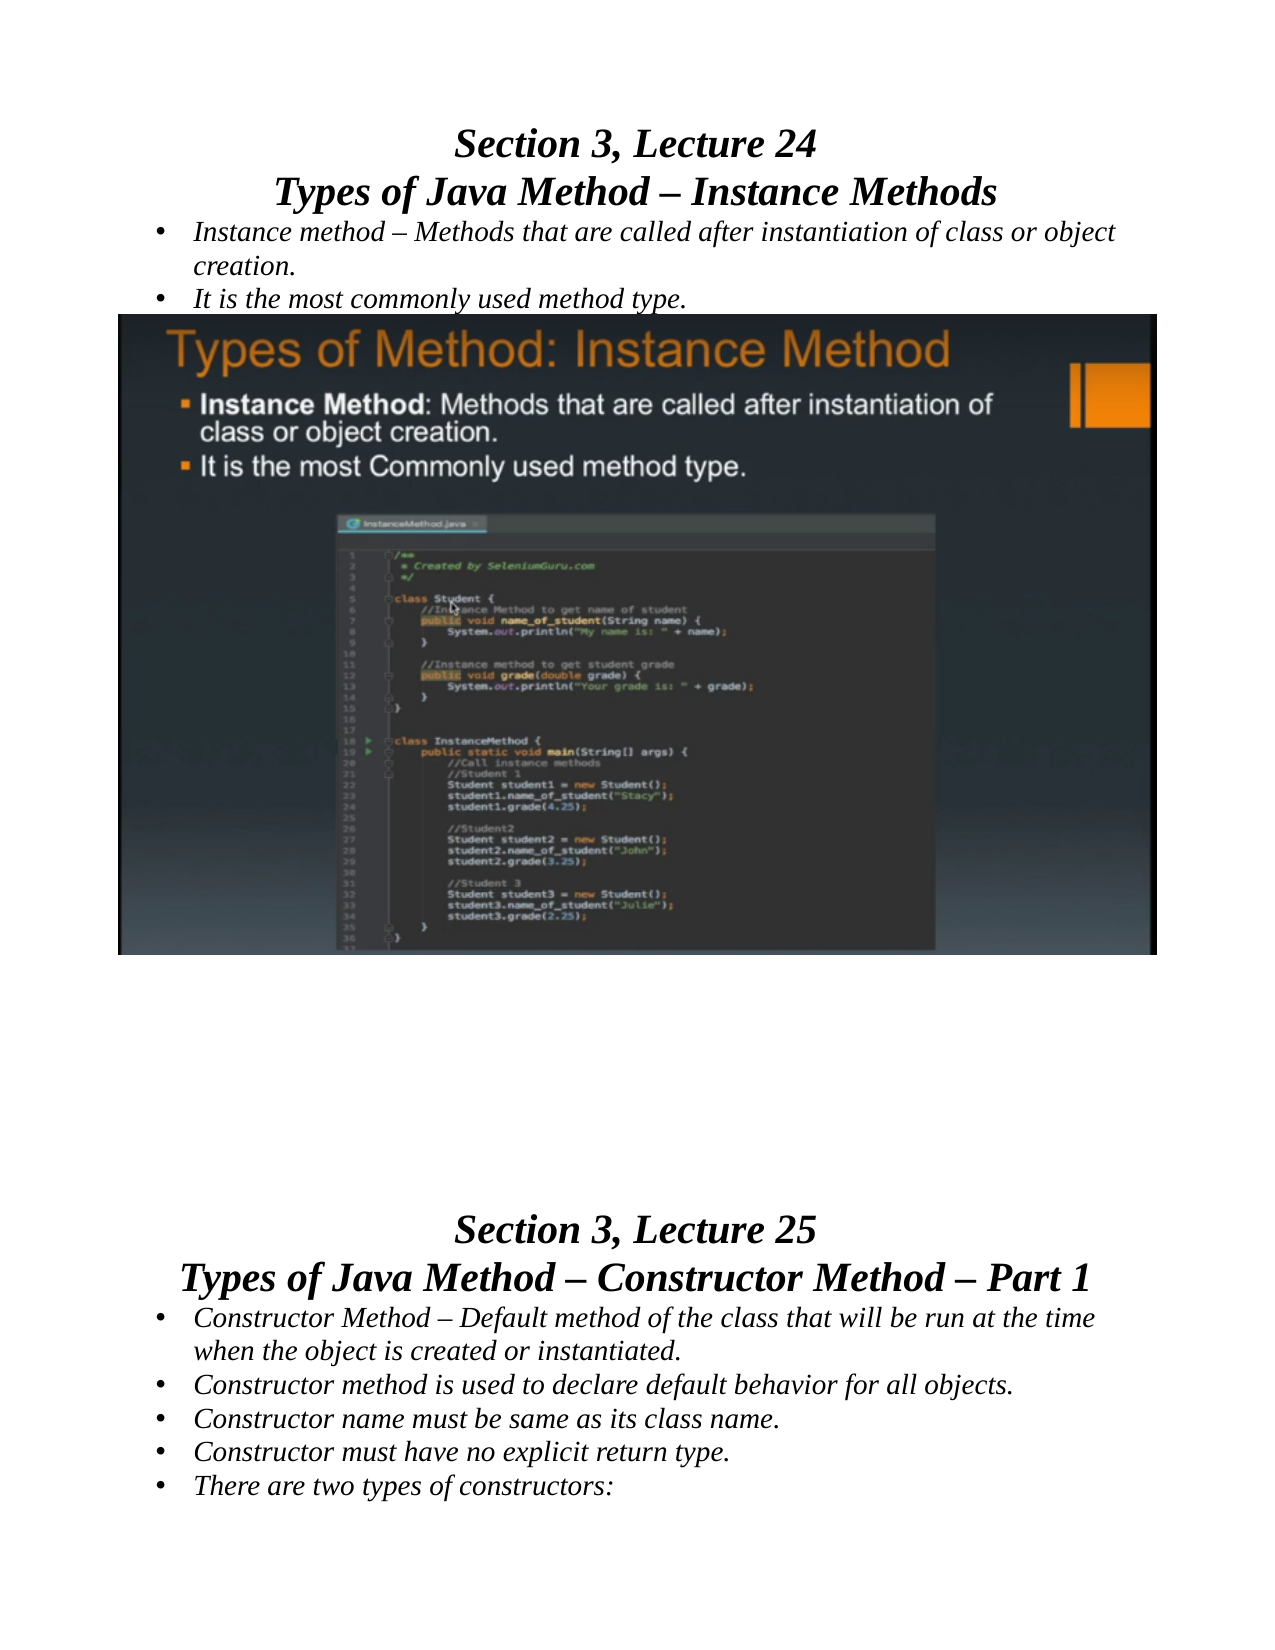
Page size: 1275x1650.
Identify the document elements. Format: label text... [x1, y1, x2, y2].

list Instance method – Methods that are called after instantiation of class or object creation. [156, 214, 1157, 281]
text Section 3, Lecture 25 [118, 1204, 1157, 1252]
list Constructor method is used to declare default behavior for all objects. [156, 1367, 1157, 1401]
list It is the most commonly used method type. [156, 281, 1157, 314]
list There are two types of constructors: [156, 1468, 1157, 1502]
list Constructor must have no explicit return type. [156, 1434, 1157, 1468]
text Types of Java Method – Constructor Method – Part 1 [118, 1252, 1157, 1300]
list Constructor name must be same as its class name. [156, 1401, 1157, 1434]
picture [118, 314, 1157, 955]
text Section 3, Lecture 24 [118, 118, 1157, 166]
list Constructor Method – Default method of the class that will be run at the time when the object is created or instantiated. [156, 1300, 1157, 1367]
text Types of Java Method – Instance Methods [118, 166, 1157, 214]
